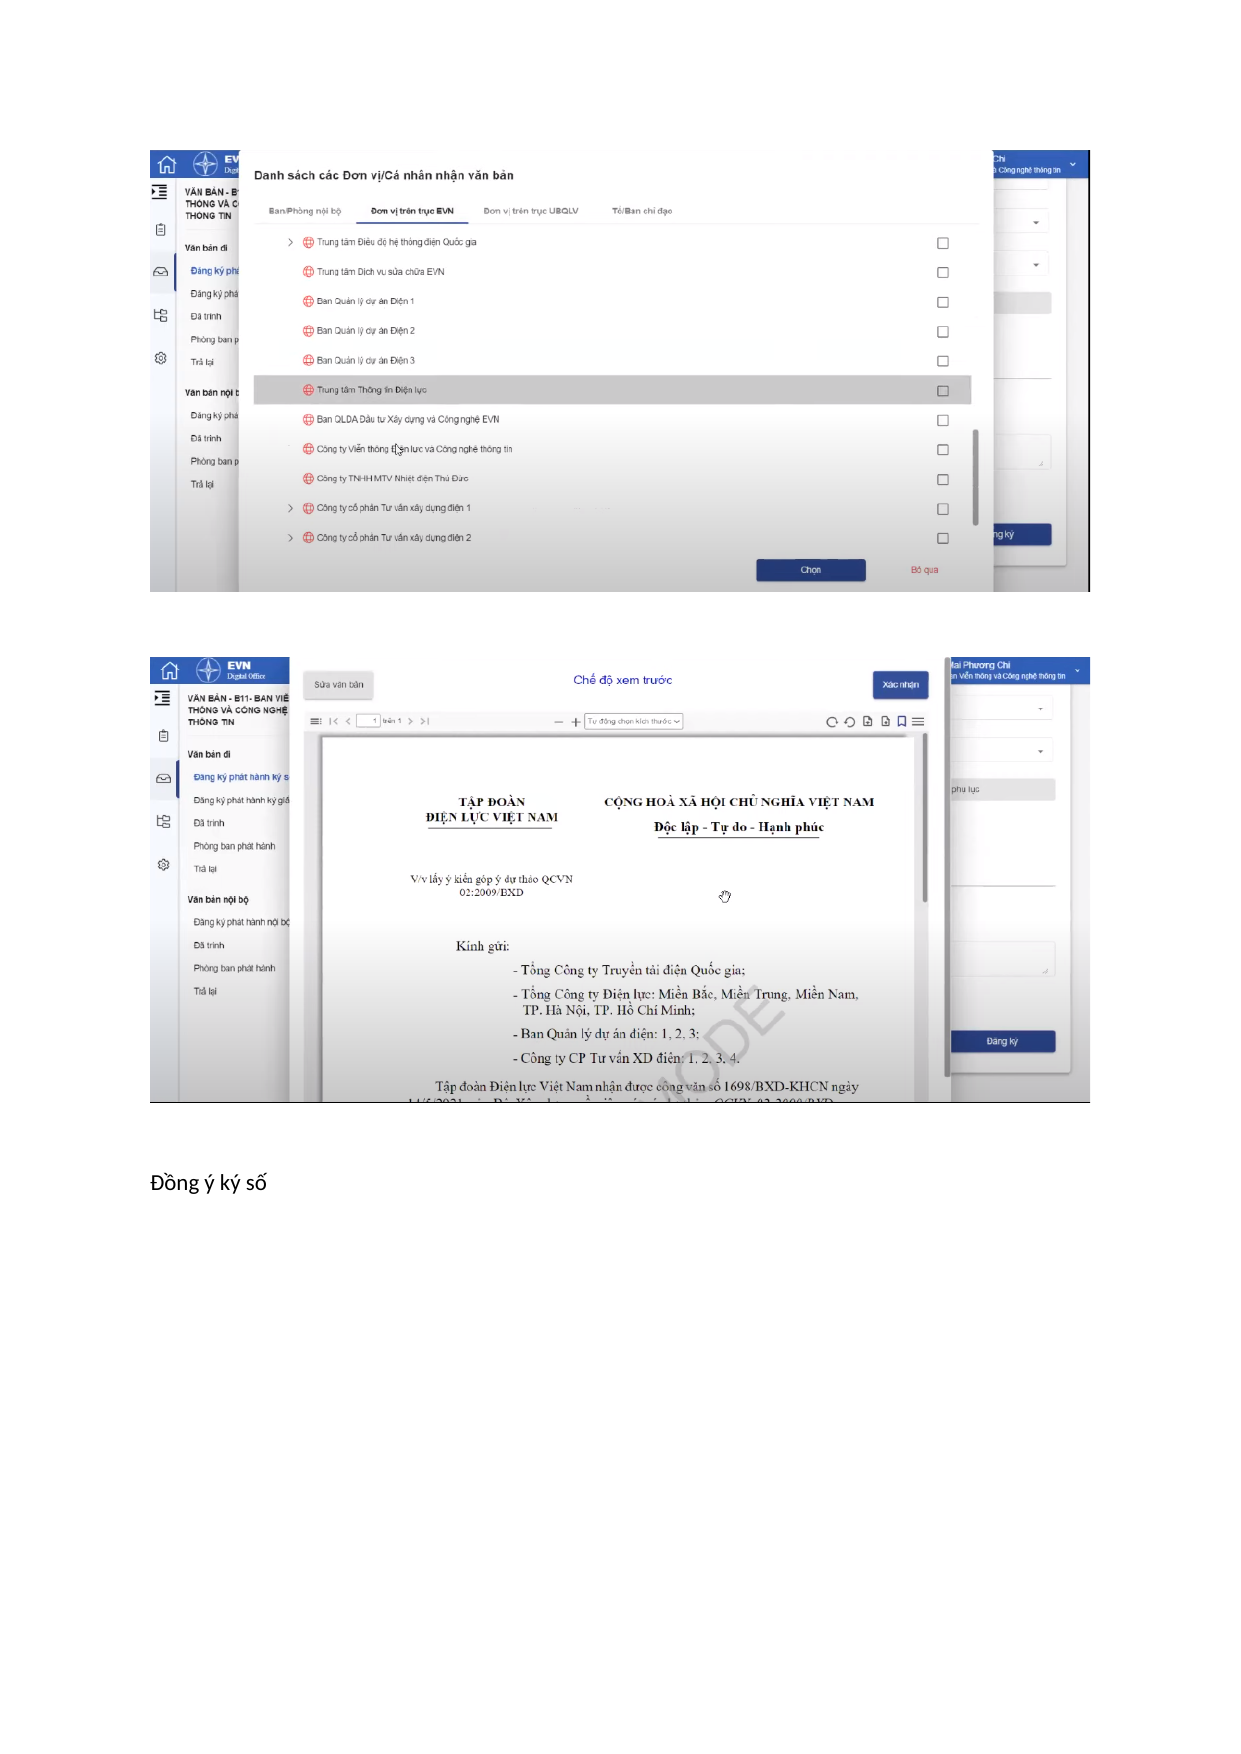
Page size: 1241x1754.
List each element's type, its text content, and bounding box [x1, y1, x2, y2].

text Đồng ý ký số [150, 1168, 1090, 1196]
